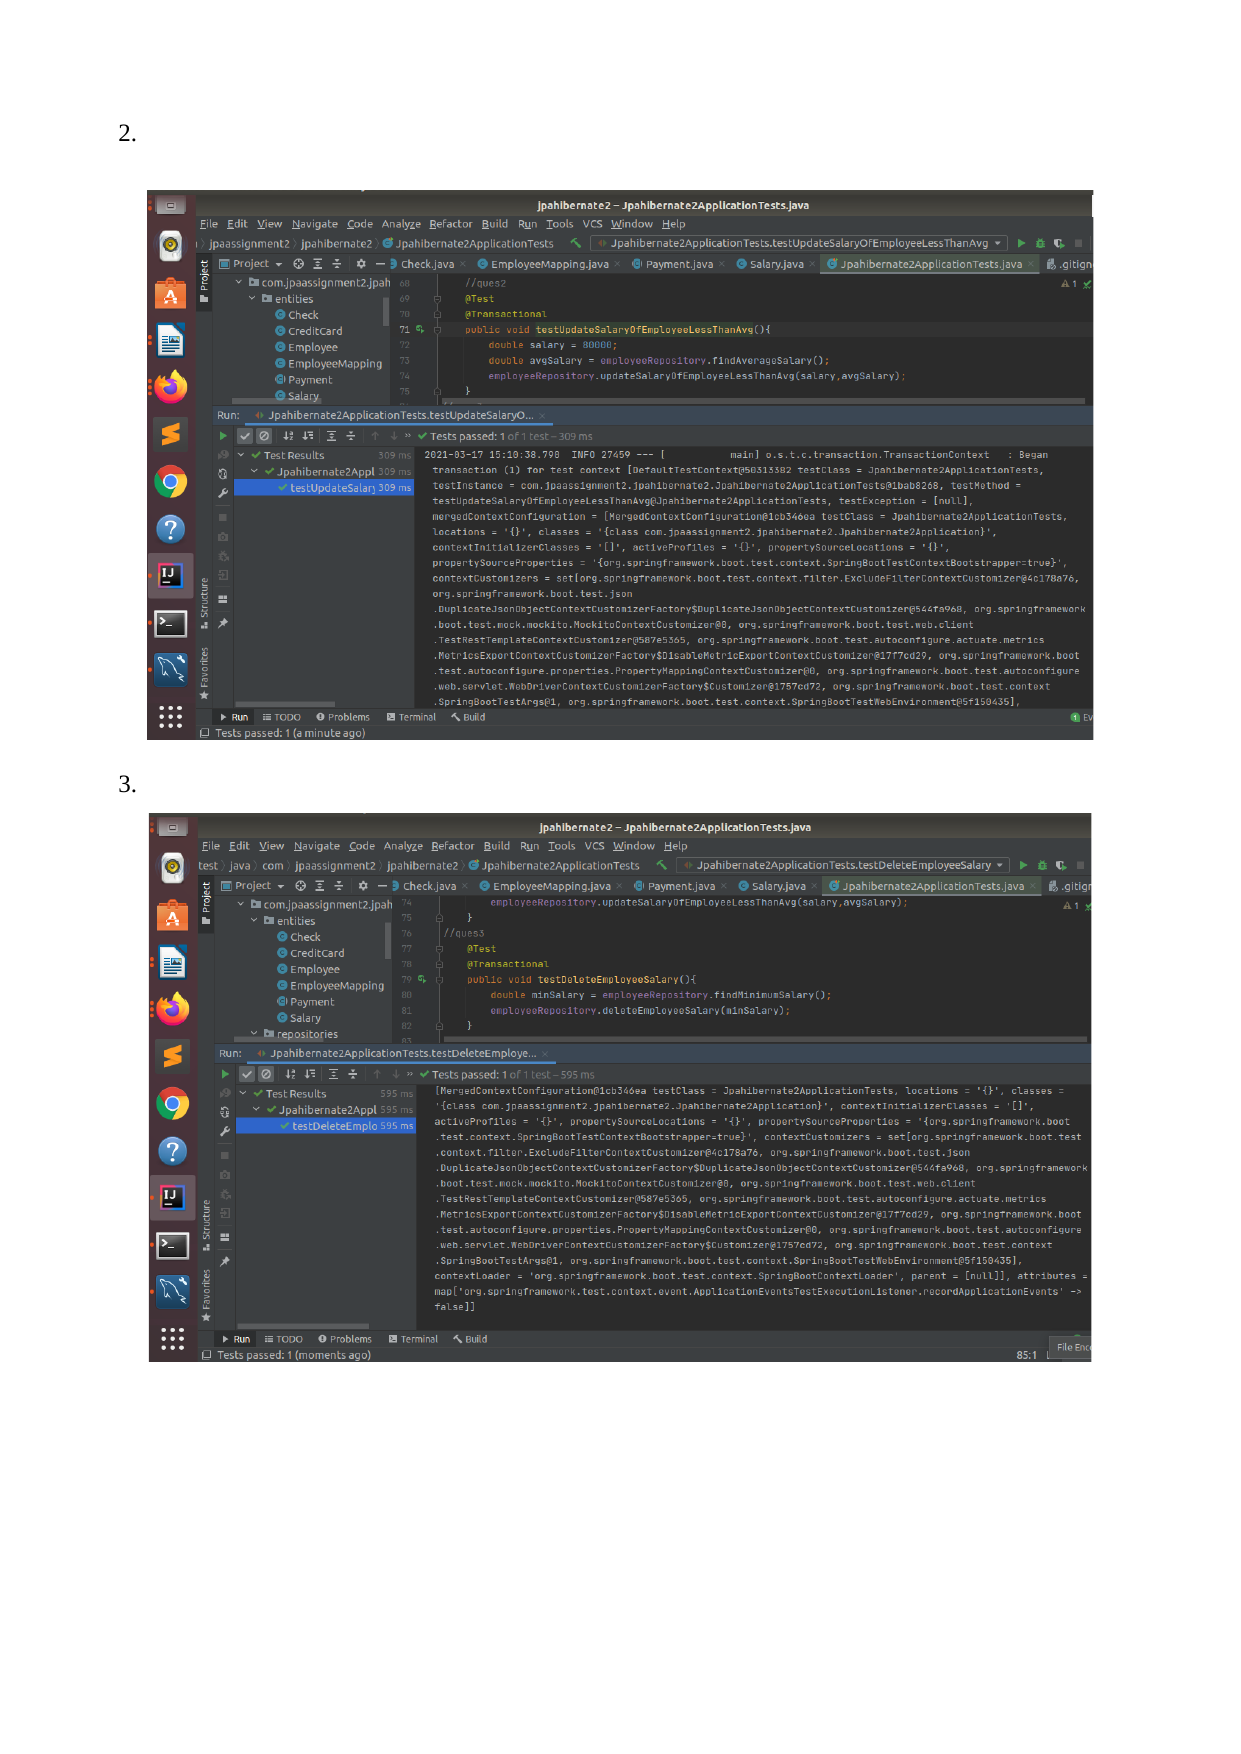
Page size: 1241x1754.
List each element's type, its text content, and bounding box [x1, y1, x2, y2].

text 2. [118, 118, 1122, 147]
picture [147, 190, 1094, 740]
text 3. [118, 769, 1122, 797]
picture [148, 813, 1092, 1362]
